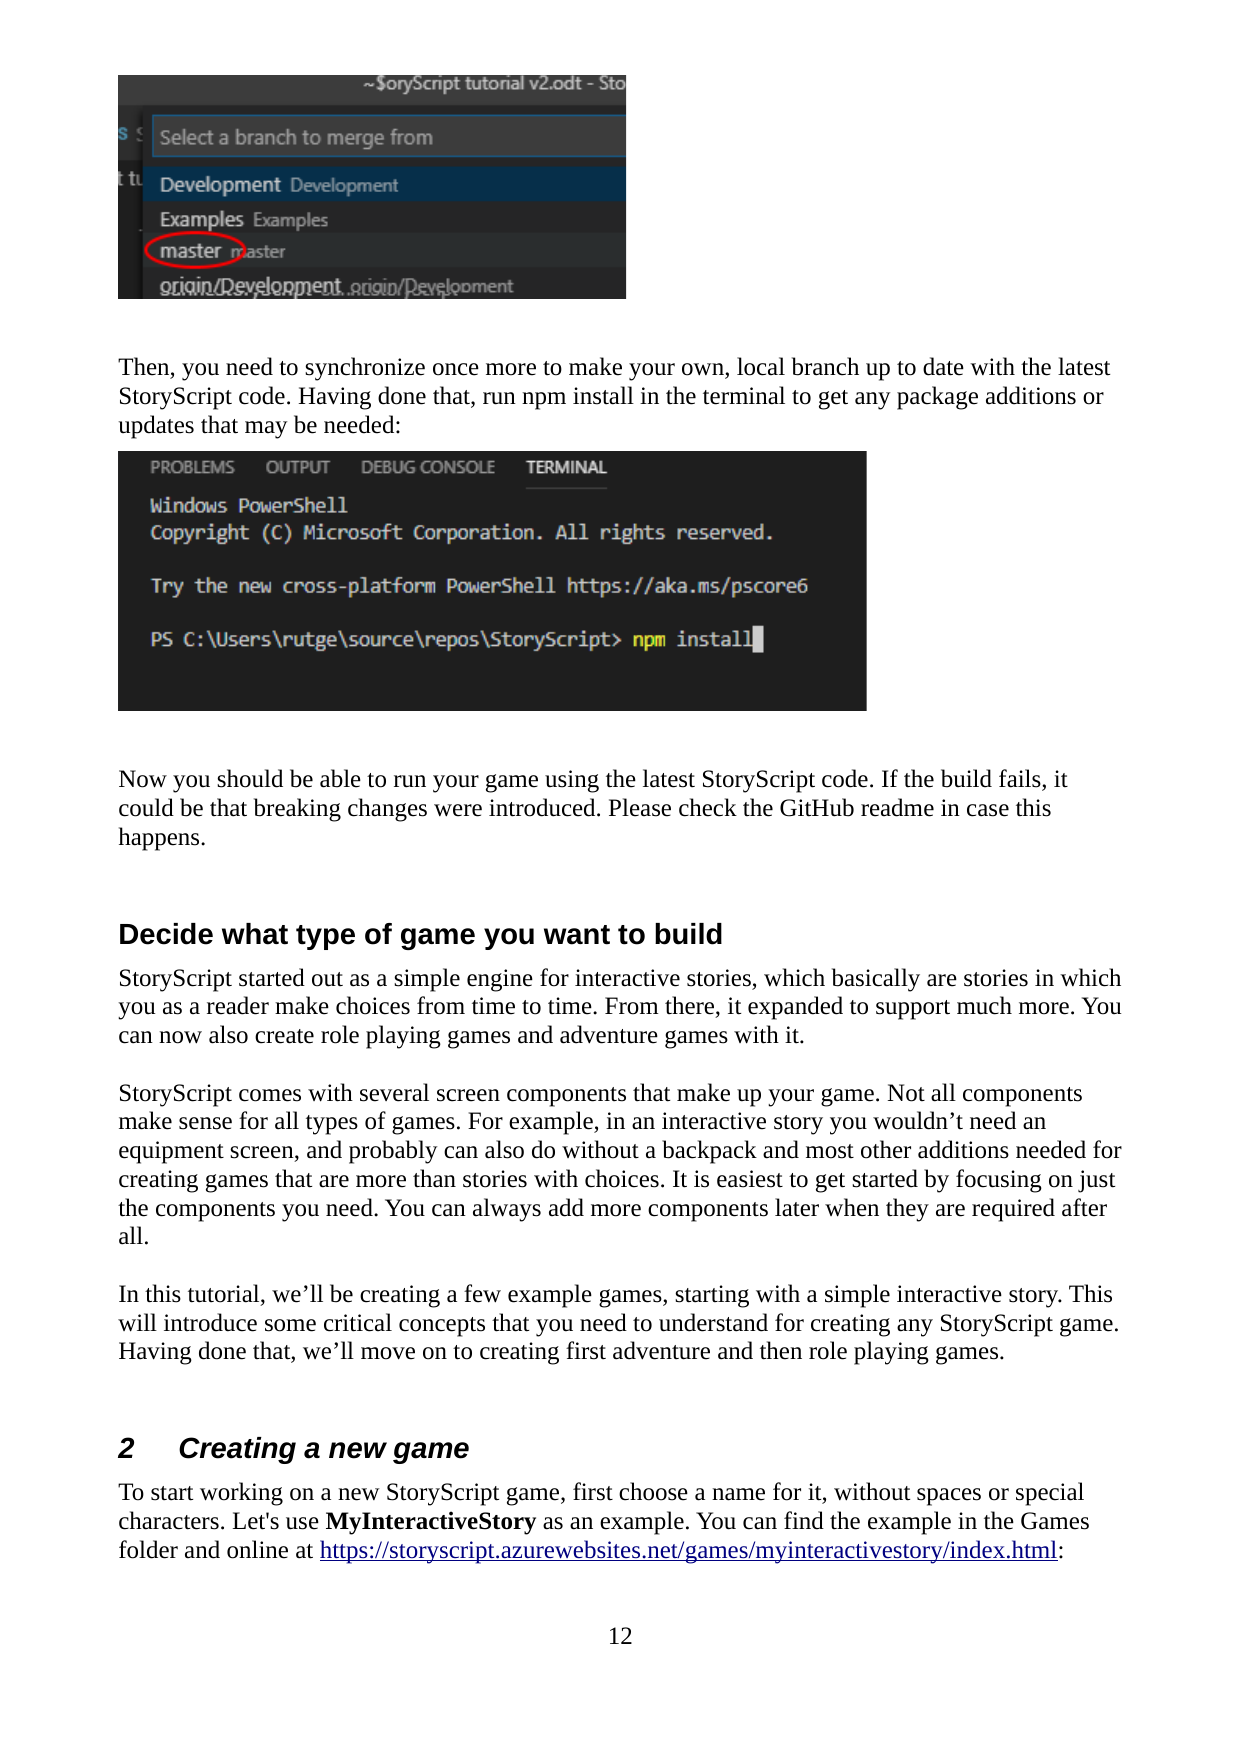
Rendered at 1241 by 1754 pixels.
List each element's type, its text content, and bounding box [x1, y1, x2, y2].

text StoryScript started out as a simple engine for interactive stories, which basically are stories in which you as a reader make choices from time to time. From there, it expanded to support much more. You can now also create role playing games and adventure games with it. [118, 963, 1122, 1049]
subtitle Decide what type of game you want to build [118, 917, 1122, 950]
text In this tutorial, we’ll be creating a few example games, starting with a simple interactive story. This will introduce some critical concepts that you need to understand for creating any StoryScript game. Having done that, we’ll move on to creating first adventure and then role playing games. [118, 1279, 1122, 1365]
text Now you should be able to run your game using the latest StoryScript code. If the build fails, it could be that breaking changes were introduced. Please check the GitHub readme in case this happens. [118, 764, 1122, 850]
text Then, you need to synchronize once more to make your own, local branch up to date with the latest StoryScript code. Having done that, run npm install in the terminal to get any package additions or updates that may be needed: [118, 352, 1122, 438]
subtitle Creating a new game [118, 1431, 1122, 1465]
text To start working on a new StoryScript game, first choose a name for it, without spaces or special characters. Let's use MyInteractiveStory as an example. You can find the example in the Games folder and online at https://storyscript.azurewebsites.net/games/myinteractivestory/index.html: [118, 1477, 1122, 1564]
text StoryScript comes with several screen components that make up your game. Not all components make sense for all types of games. For example, in an interactive story you wouldn’t need an equipment screen, and probably can also do without a backpack and most other additions needed for creating games that are more than stories with choices. It is easiest to get started by focusing on just the components you need. You can always add more components later when they are required after all. [118, 1078, 1122, 1250]
